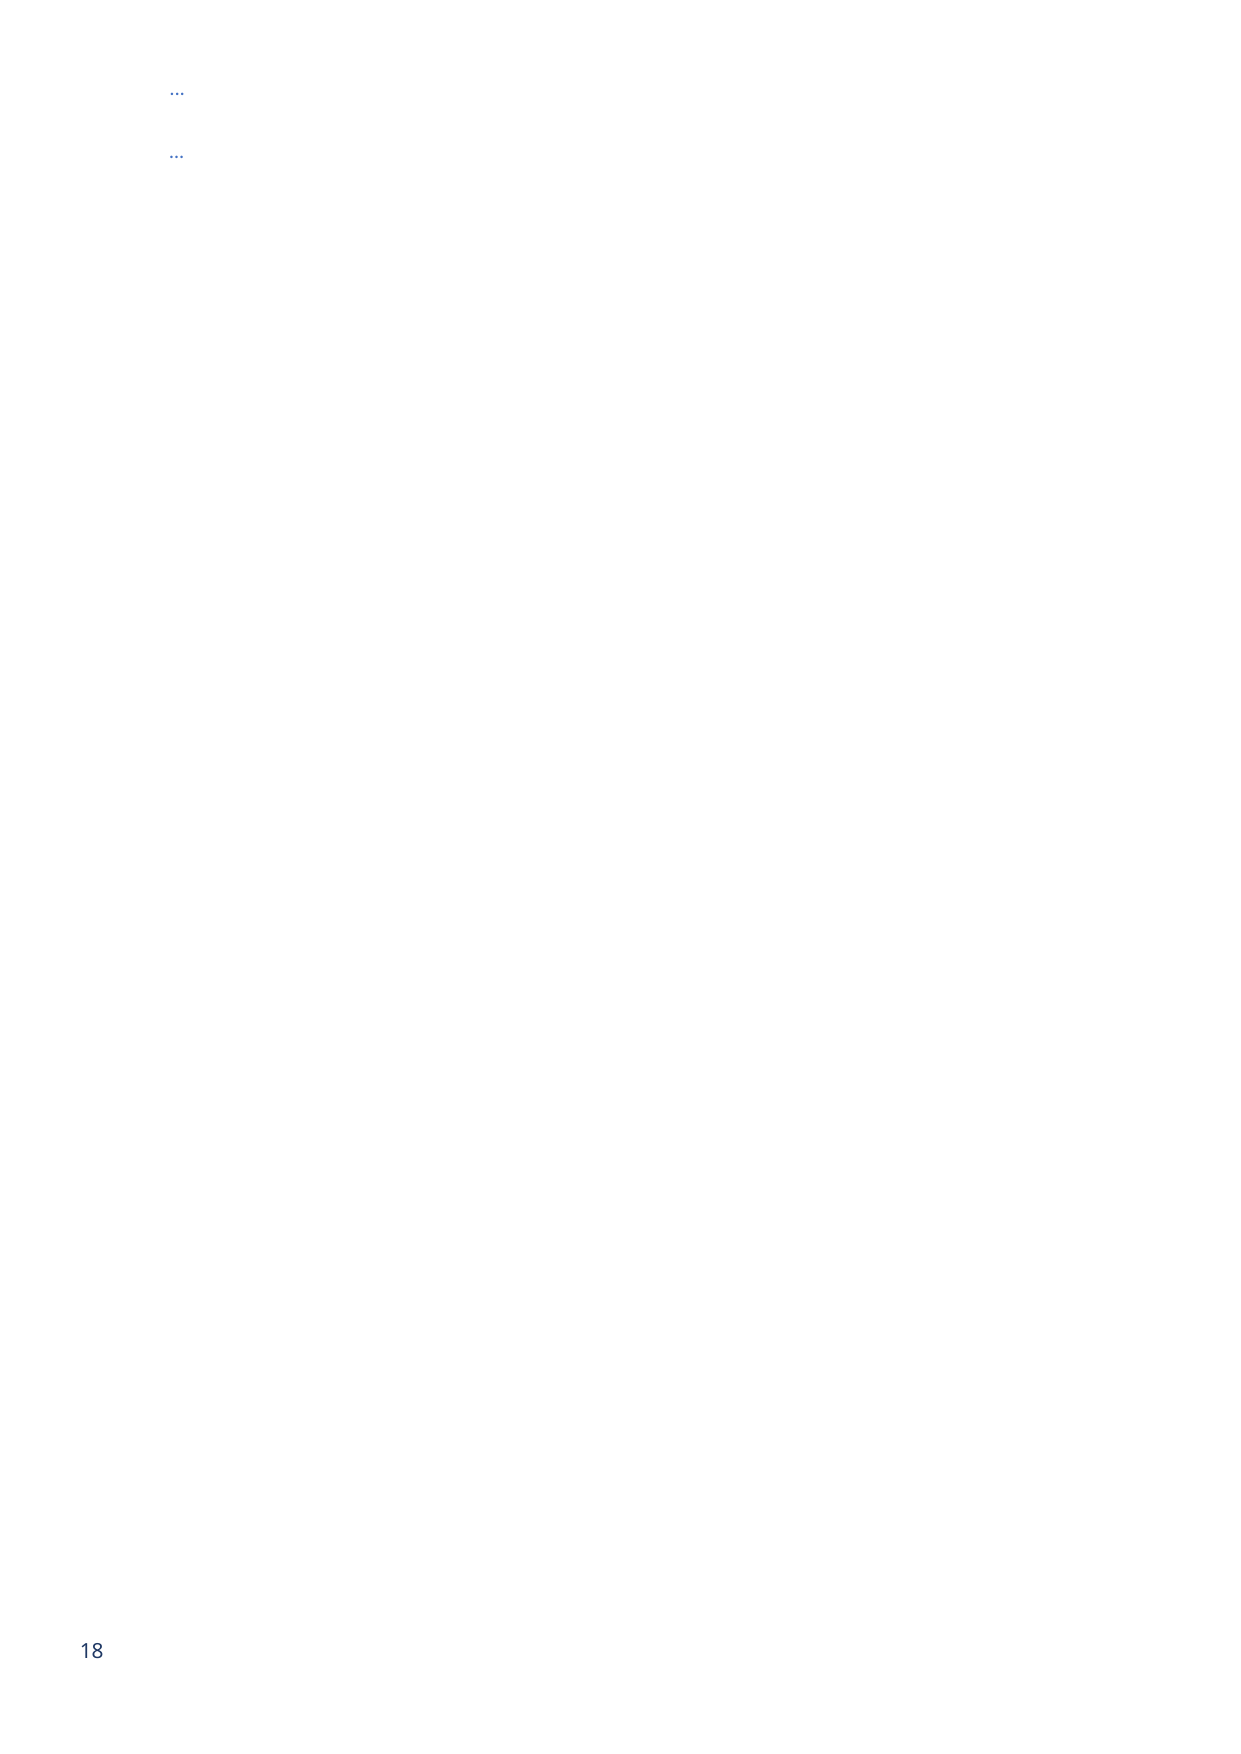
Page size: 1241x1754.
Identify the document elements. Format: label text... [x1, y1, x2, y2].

text ... [169, 75, 1086, 100]
text … [169, 138, 1086, 163]
